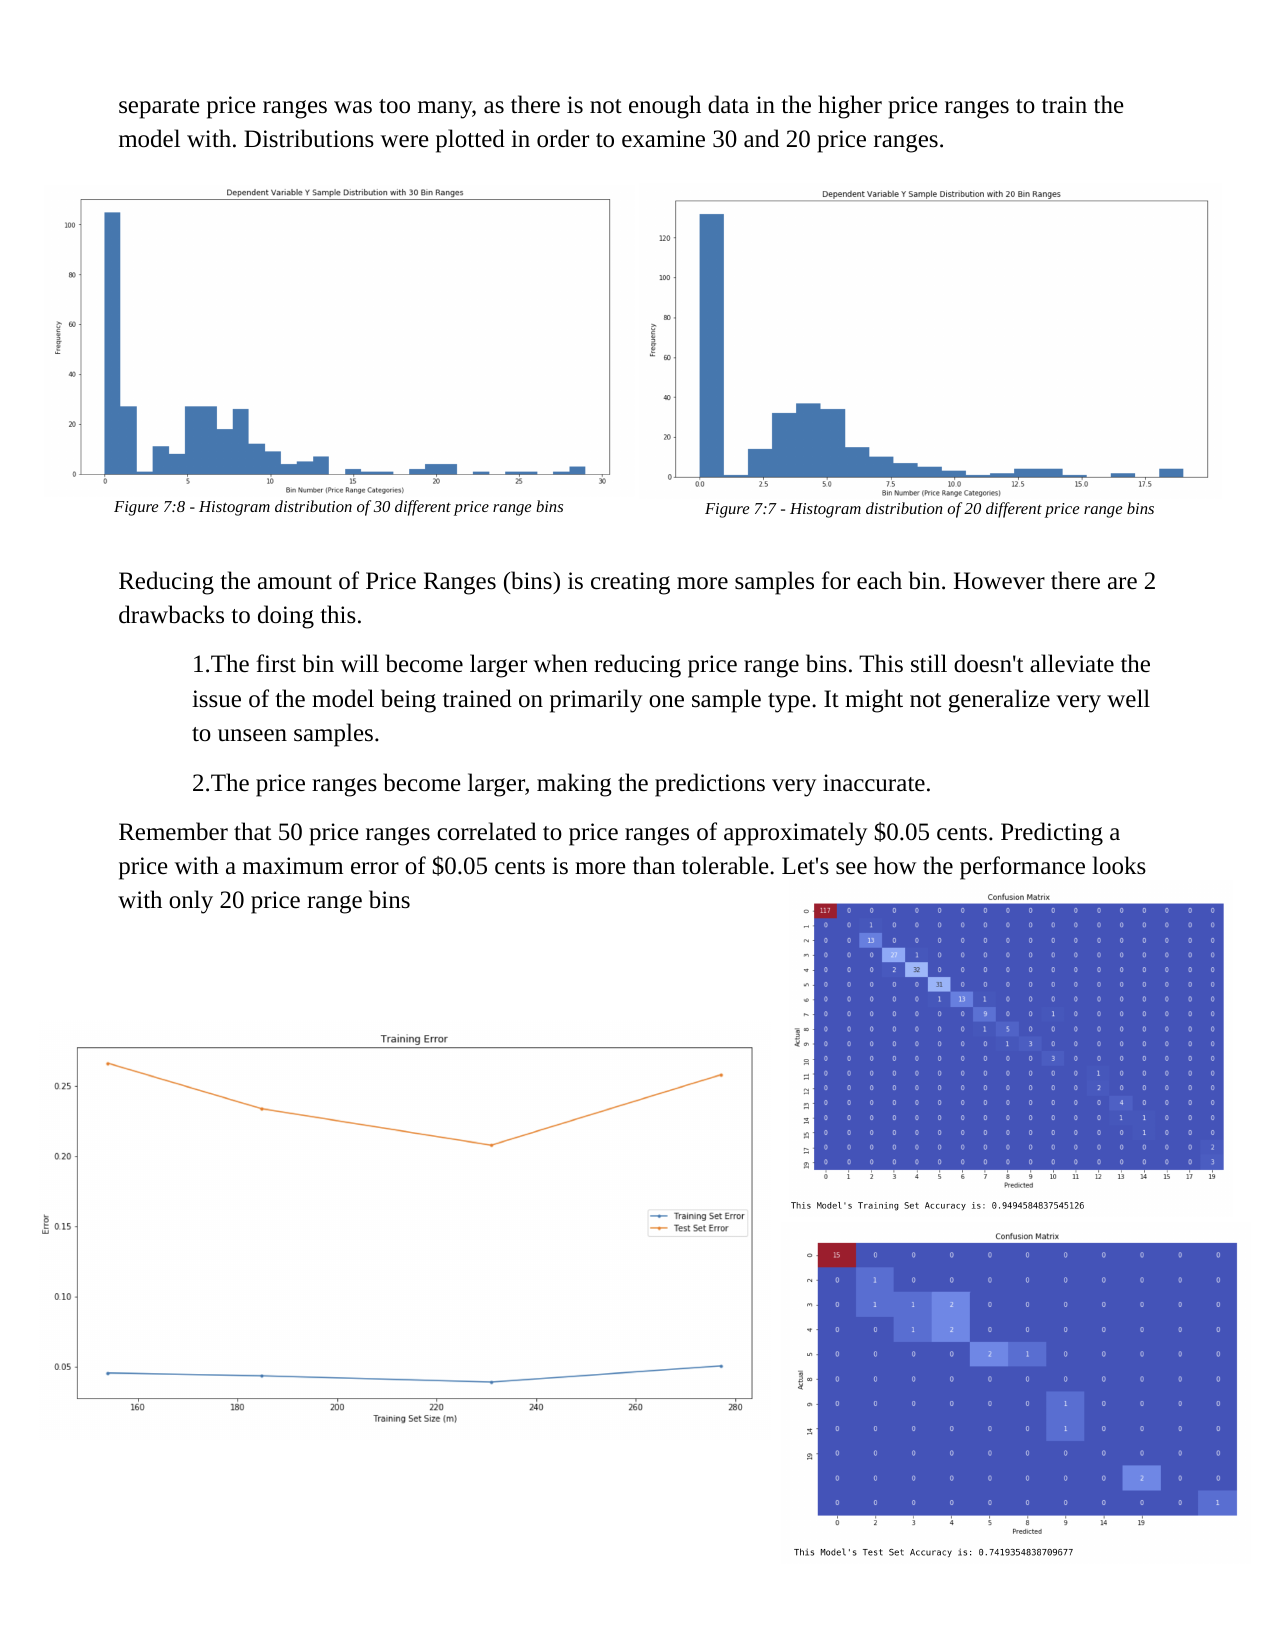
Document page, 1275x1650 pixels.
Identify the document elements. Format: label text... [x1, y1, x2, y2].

text Figure 7:8 - Histogram distribution of 30 different price range bins [44, 497, 634, 516]
picture [638, 183, 1223, 499]
text Figure 7:7 - Histogram distribution of 20 different price range bins [639, 499, 1222, 518]
list The first bin will become larger when reducing price range bins. This still doesn't alleviate the issue of the model being trained on primarily one sample type. It might not generalize very well to unseen samples. [118, 649, 1157, 747]
text separate price ranges was too many, as there is not enough data in the higher price ranges to train the model with. Distributions were plotted in order to examine 30 and 20 price ranges. [118, 90, 1157, 153]
list The price ranges become larger, making the predictions very inaccurate. [118, 768, 1157, 796]
picture [780, 1222, 1252, 1564]
picture [788, 880, 1233, 1217]
picture [44, 185, 635, 497]
text Reducing the amount of Price Ranges (bins) is creating more samples for each bin. However there are 2 drawbacks to doing this. [118, 566, 1157, 629]
text Remember that 50 price ranges correlated to price ranges of approximately $0.05 cents. Predicting a price with a maximum error of $0.05 cents is more than tolerable. Let's see how the performance looks with only 20 price range bins [118, 817, 1157, 914]
picture [38, 1020, 772, 1440]
